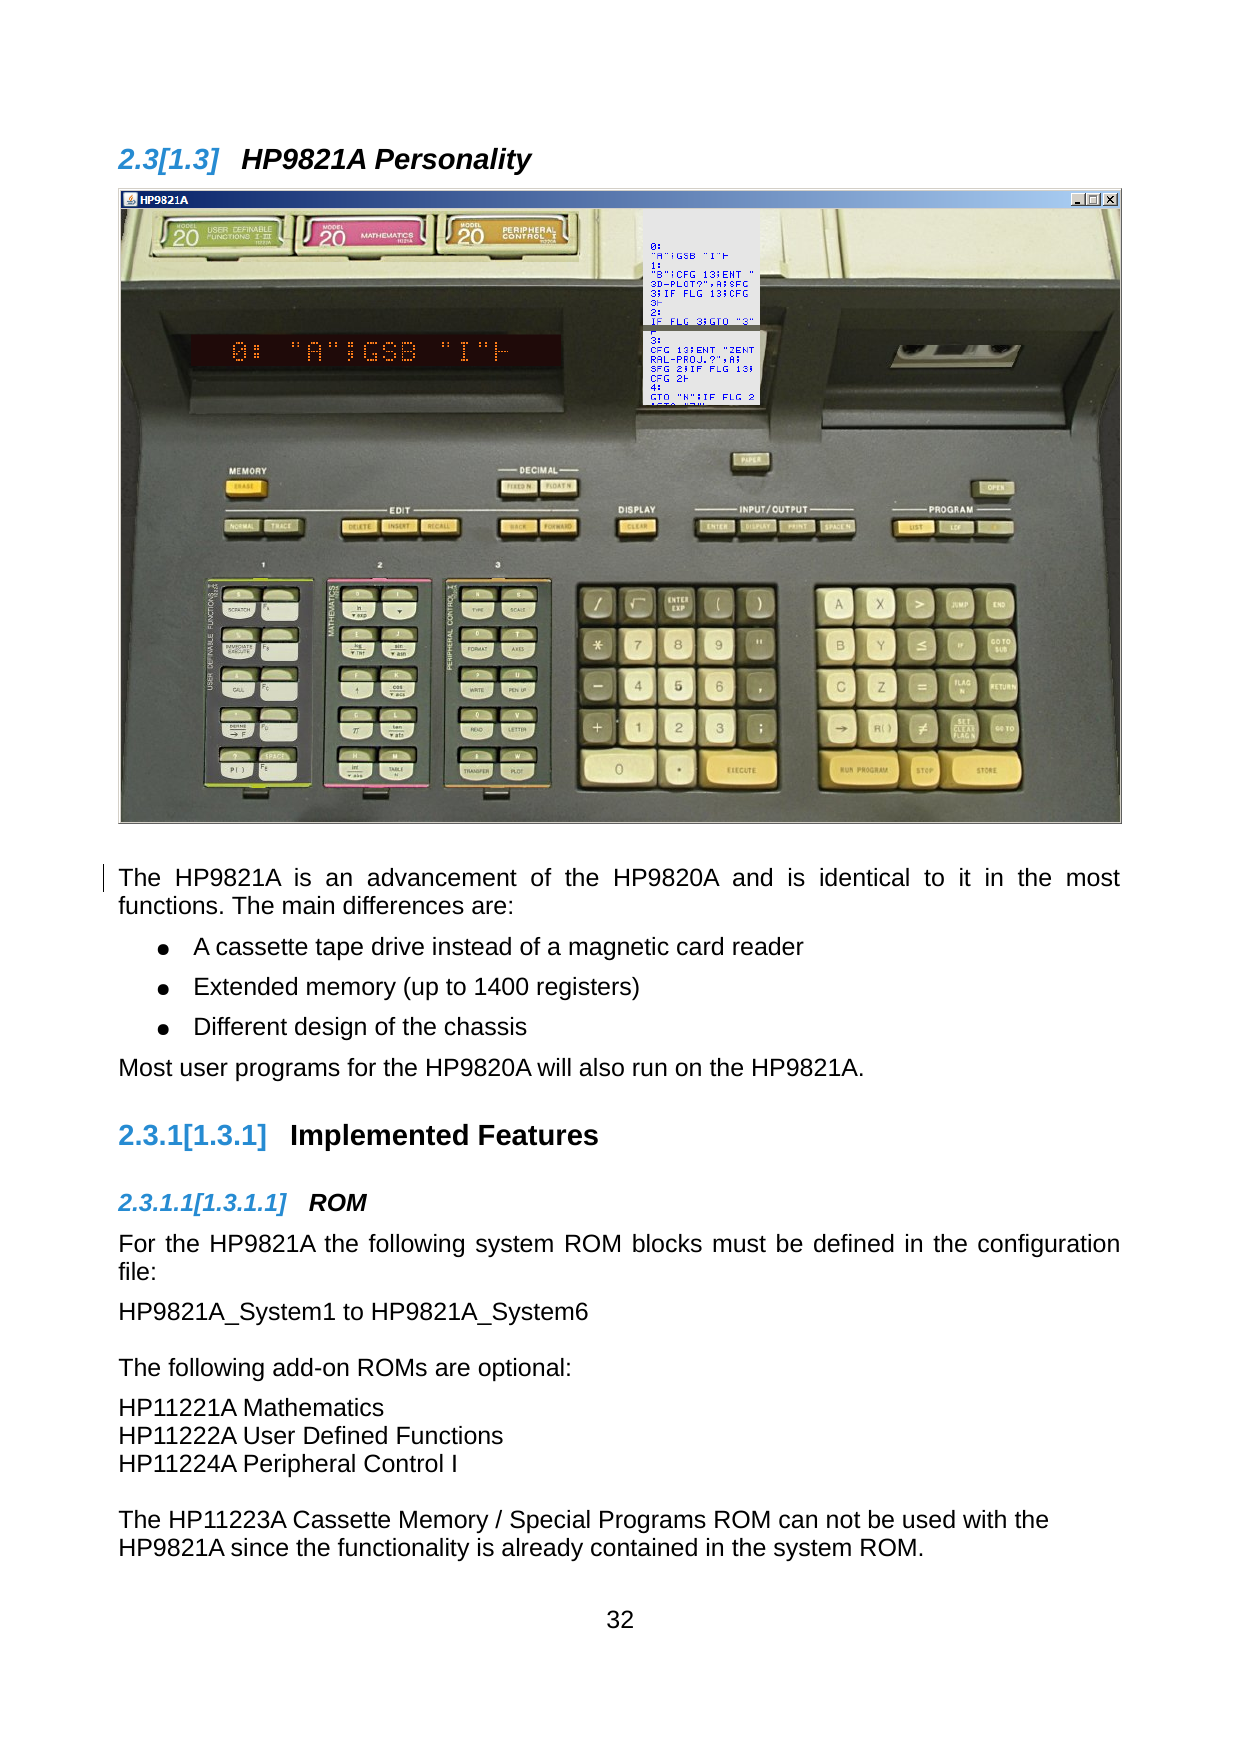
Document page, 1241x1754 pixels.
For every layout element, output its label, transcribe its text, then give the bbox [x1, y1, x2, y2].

subtitle Implemented Features [118, 1119, 1122, 1152]
text For the HP9821A the following system ROM blocks must be defined in the configuration file: [118, 1229, 1122, 1285]
list A cassette tape drive instead of a magnetic card reader [156, 932, 1122, 960]
text HP9821A_System1 to HP9821A_System6 [118, 1298, 1122, 1326]
subtitle HP9821A Personality [118, 143, 1122, 176]
text HP11221A Mathematics [118, 1394, 1122, 1422]
picture [118, 188, 1122, 824]
text The following add-on ROMs are optional: [118, 1353, 1122, 1381]
text HP11222A User Defined Functions [118, 1422, 1122, 1450]
subtitle ROM [118, 1189, 1122, 1217]
text The HP9821A is an advancement of the HP9820A and is identical to it in the most functions. The main differences are: [118, 864, 1122, 920]
text The HP11223A Cassette Memory / Special Programs ROM can not be used with the HP9821A since the functionality is already contained in the system ROM. [118, 1506, 1122, 1561]
text Most user programs for the HP9820A will also run on the HP9821A. [118, 1054, 1122, 1082]
list Different design of the chassis [156, 1013, 1122, 1041]
text HP11224A Peripheral Control I [118, 1450, 1122, 1478]
list Extended memory (up to 1400 registers) [156, 973, 1122, 1001]
